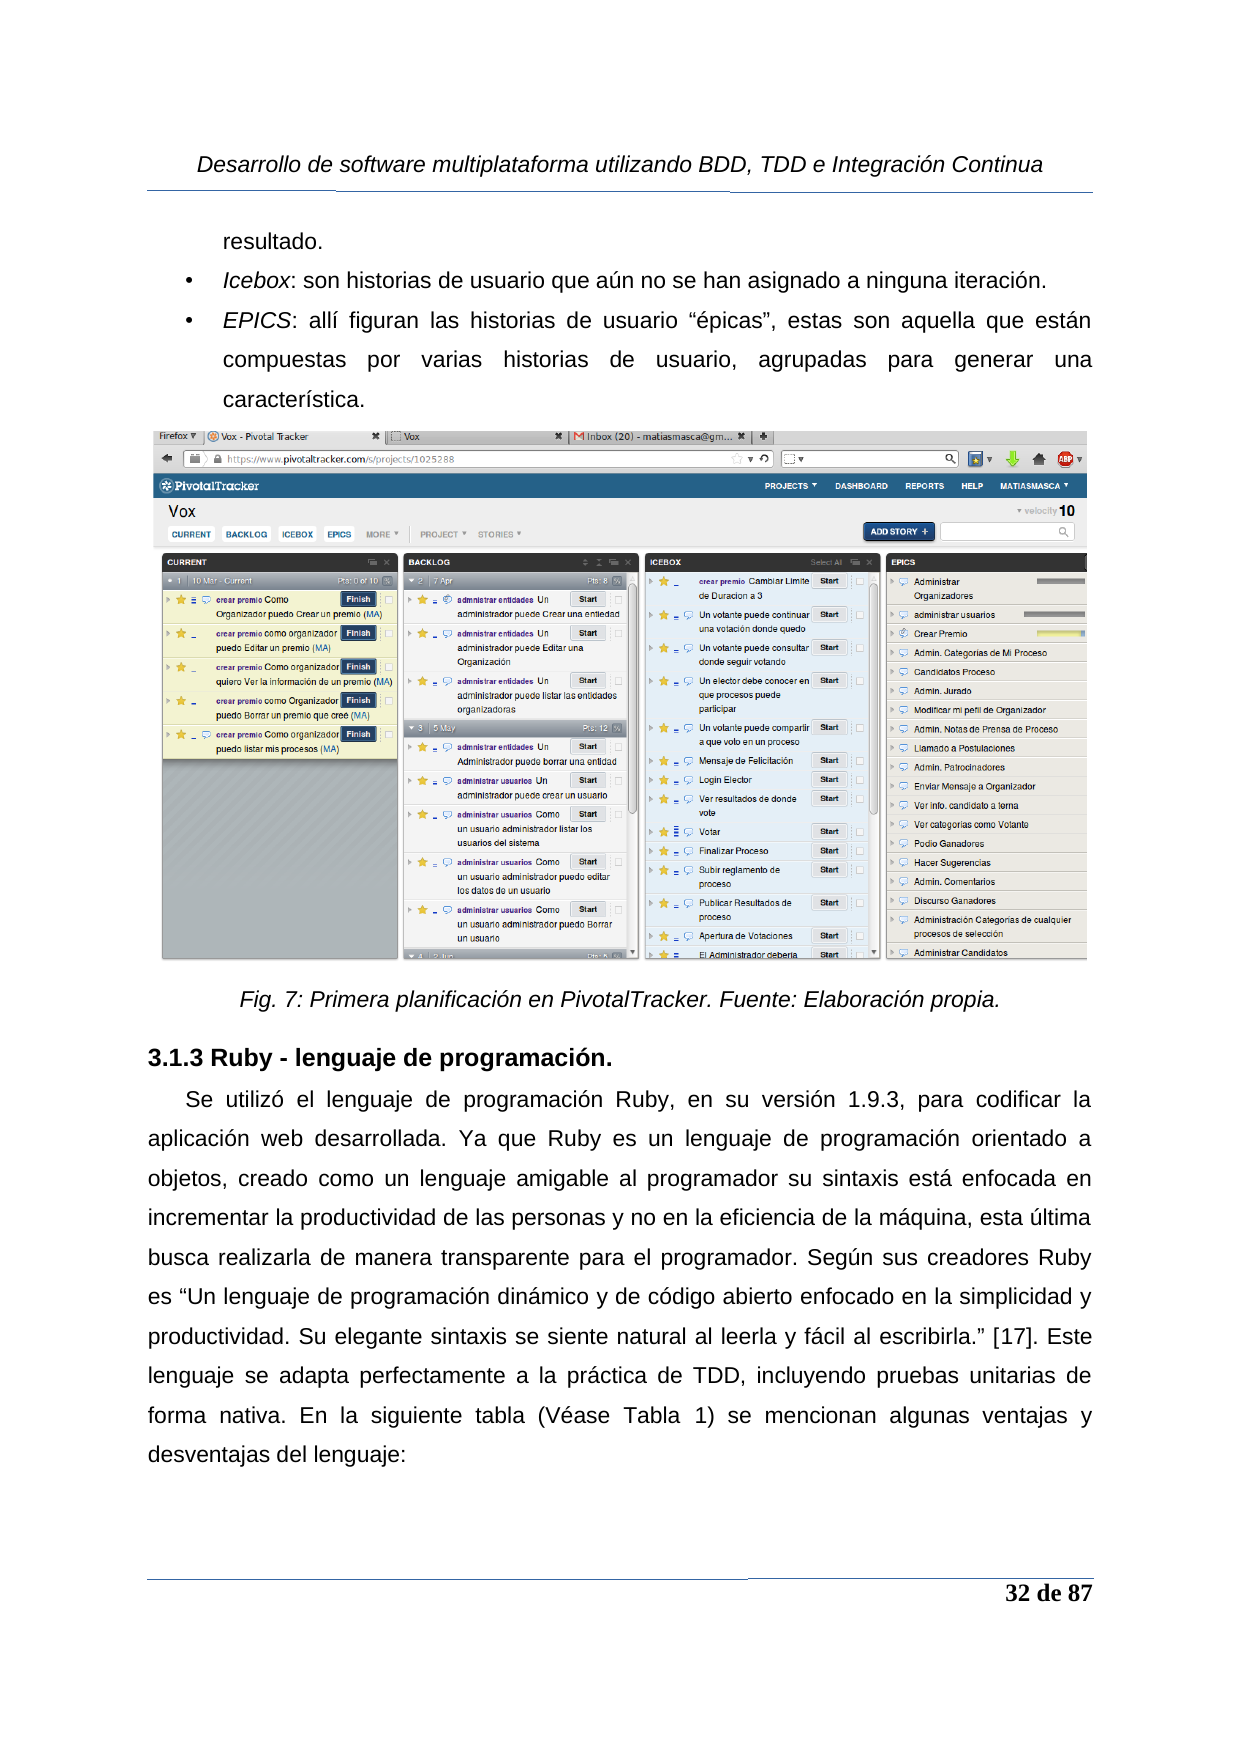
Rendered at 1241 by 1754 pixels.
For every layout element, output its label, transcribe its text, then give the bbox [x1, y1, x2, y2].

list resultado. [185, 228, 1093, 254]
list Icebox: son historias de usuario que aún no se han asignado a ninguna iteración. [185, 267, 1093, 294]
table_header [148, 425, 1093, 968]
table_cell Fig. 7: Primera planificación en PivotalTracker. Fuente: Elaboración propia. [148, 968, 1093, 1031]
text Se utilizó el lenguaje de programación Ruby, en su versión 1.9.3, para codificar la aplicación web desarrollada. Ya que Ruby es un lenguaje de programación orientado a objetos, creado como un lenguaje amigable al programador su sintaxis está enfocada en incrementar la productividad de las personas y no en la eficiencia de la máquina, esta última busca realizarla de manera transparente para el programador. Según sus creadores Ruby es “Un lenguaje de programación dinámico y de código abierto enfocado en la simplicidad y productividad. Su elegante sintaxis se siente natural al leerla y fácil al escribirla.” [17]. Este lenguaje se adapta perfectamente a la práctica de TDD, incluyendo pruebas unitarias de forma nativa. En la siguiente tabla (Véase Tabla 1) se mencionan algunas ventajas y desventajas del lenguaje: [148, 1086, 1093, 1467]
picture [153, 431, 1087, 963]
list 3.1.3 Ruby - lenguaje de programación. [148, 1043, 1093, 1071]
list EPICS: allí figuran las historias de usuario “épicas”, estas son aquella que están compuestas por varias historias de usuario, agrupadas para generar una característica. [185, 307, 1093, 412]
